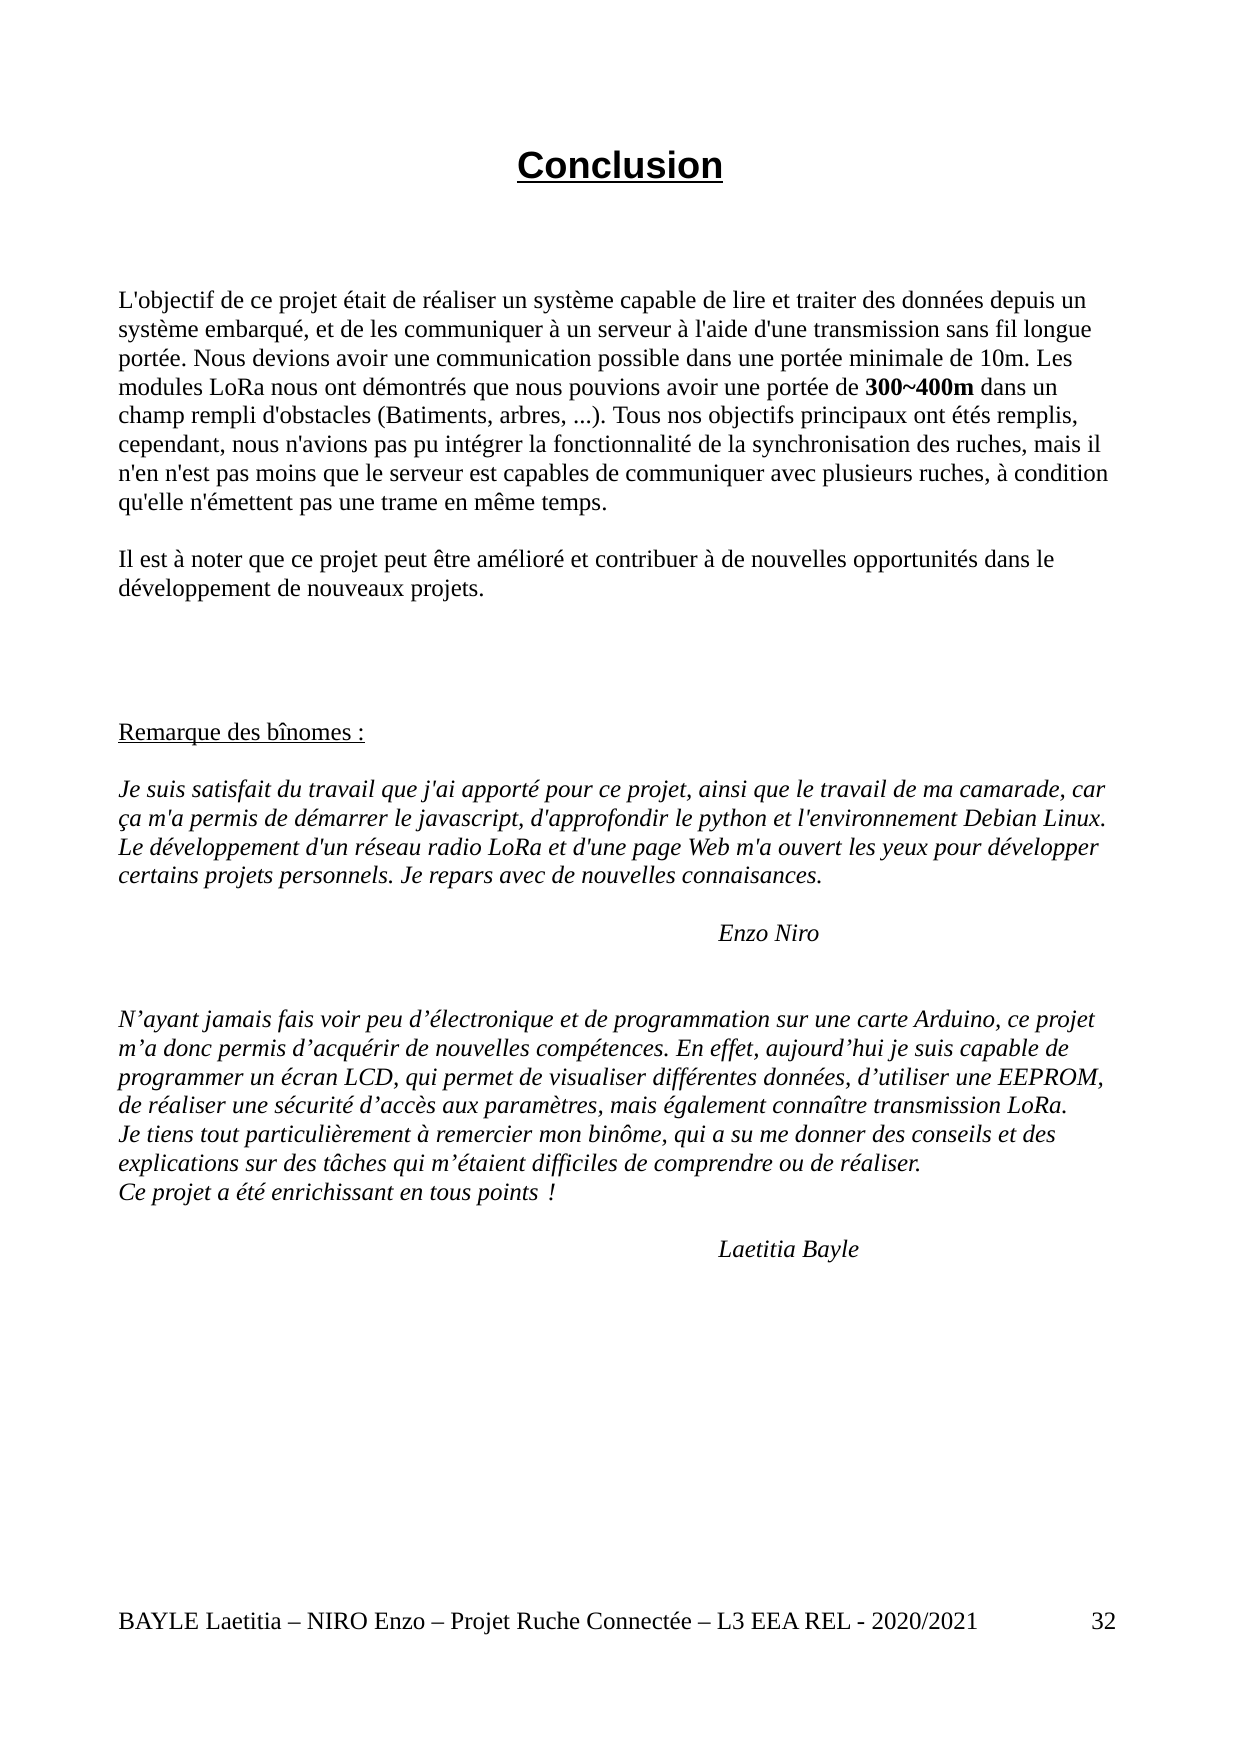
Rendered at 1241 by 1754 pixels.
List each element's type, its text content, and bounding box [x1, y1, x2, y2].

text L'objectif de ce projet était de réaliser un système capable de lire et traiter des données depuis un système embarqué, et de les communiquer à un serveur à l'aide d'une transmission sans fil longue portée. Nous devions avoir une communication possible dans une portée minimale de 10m. Les modules LoRa nous ont démontrés que nous pouvions avoir une portée de 300~400m dans un champ rempli d'obstacles (Batiments, arbres, ...). Tous nos objectifs principaux ont étés remplis, cependant, nous n'avions pas pu intégrer la fonctionnalité de la synchronisation des ruches, mais il n'en n'est pas moins que le serveur est capables de communiquer avec plusieurs ruches, à condition qu'elle n'émettent pas une trame en même temps. [118, 286, 1122, 516]
text Je tiens tout particulièrement à remercier mon binôme, qui a su me donner des conseils et des explications sur des tâches qui m’étaient difficiles de comprendre ou de réaliser. [118, 1119, 1122, 1177]
text Ce projet a été enrichissant en tous points ! [118, 1177, 1122, 1206]
text Je suis satisfait du travail que j'ai apporté pour ce projet, ainsi que le travail de ma camarade, car ça m'a permis de démarrer le javascript, d'approfondir le python et l'environnement Debian Linux. Le développement d'un réseau radio LoRa et d'une page Web m'a ouvert les yeux pour développer certains projets personnels. Je repars avec de nouvelles connaisances. [118, 774, 1122, 889]
text Il est à noter que ce projet peut être amélioré et contribuer à de nouvelles opportunités dans le développement de nouveaux projets. [118, 544, 1122, 602]
subtitle Conclusion [118, 143, 1122, 187]
text Enzo Niro [118, 918, 1122, 947]
text Remarque des bînomes : [118, 717, 1122, 746]
text Laetitia Bayle [118, 1234, 1122, 1263]
text N’ayant jamais fais voir peu d’électronique et de programmation sur une carte Arduino, ce projet m’a donc permis d’acquérir de nouvelles compétences. En effet, aujourd’hui je suis capable de programmer un écran LCD, qui permet de visualiser différentes données, d’utiliser une EEPROM, de réaliser une sécurité d’accès aux paramètres, mais également connaître transmission LoRa. [118, 1004, 1122, 1119]
